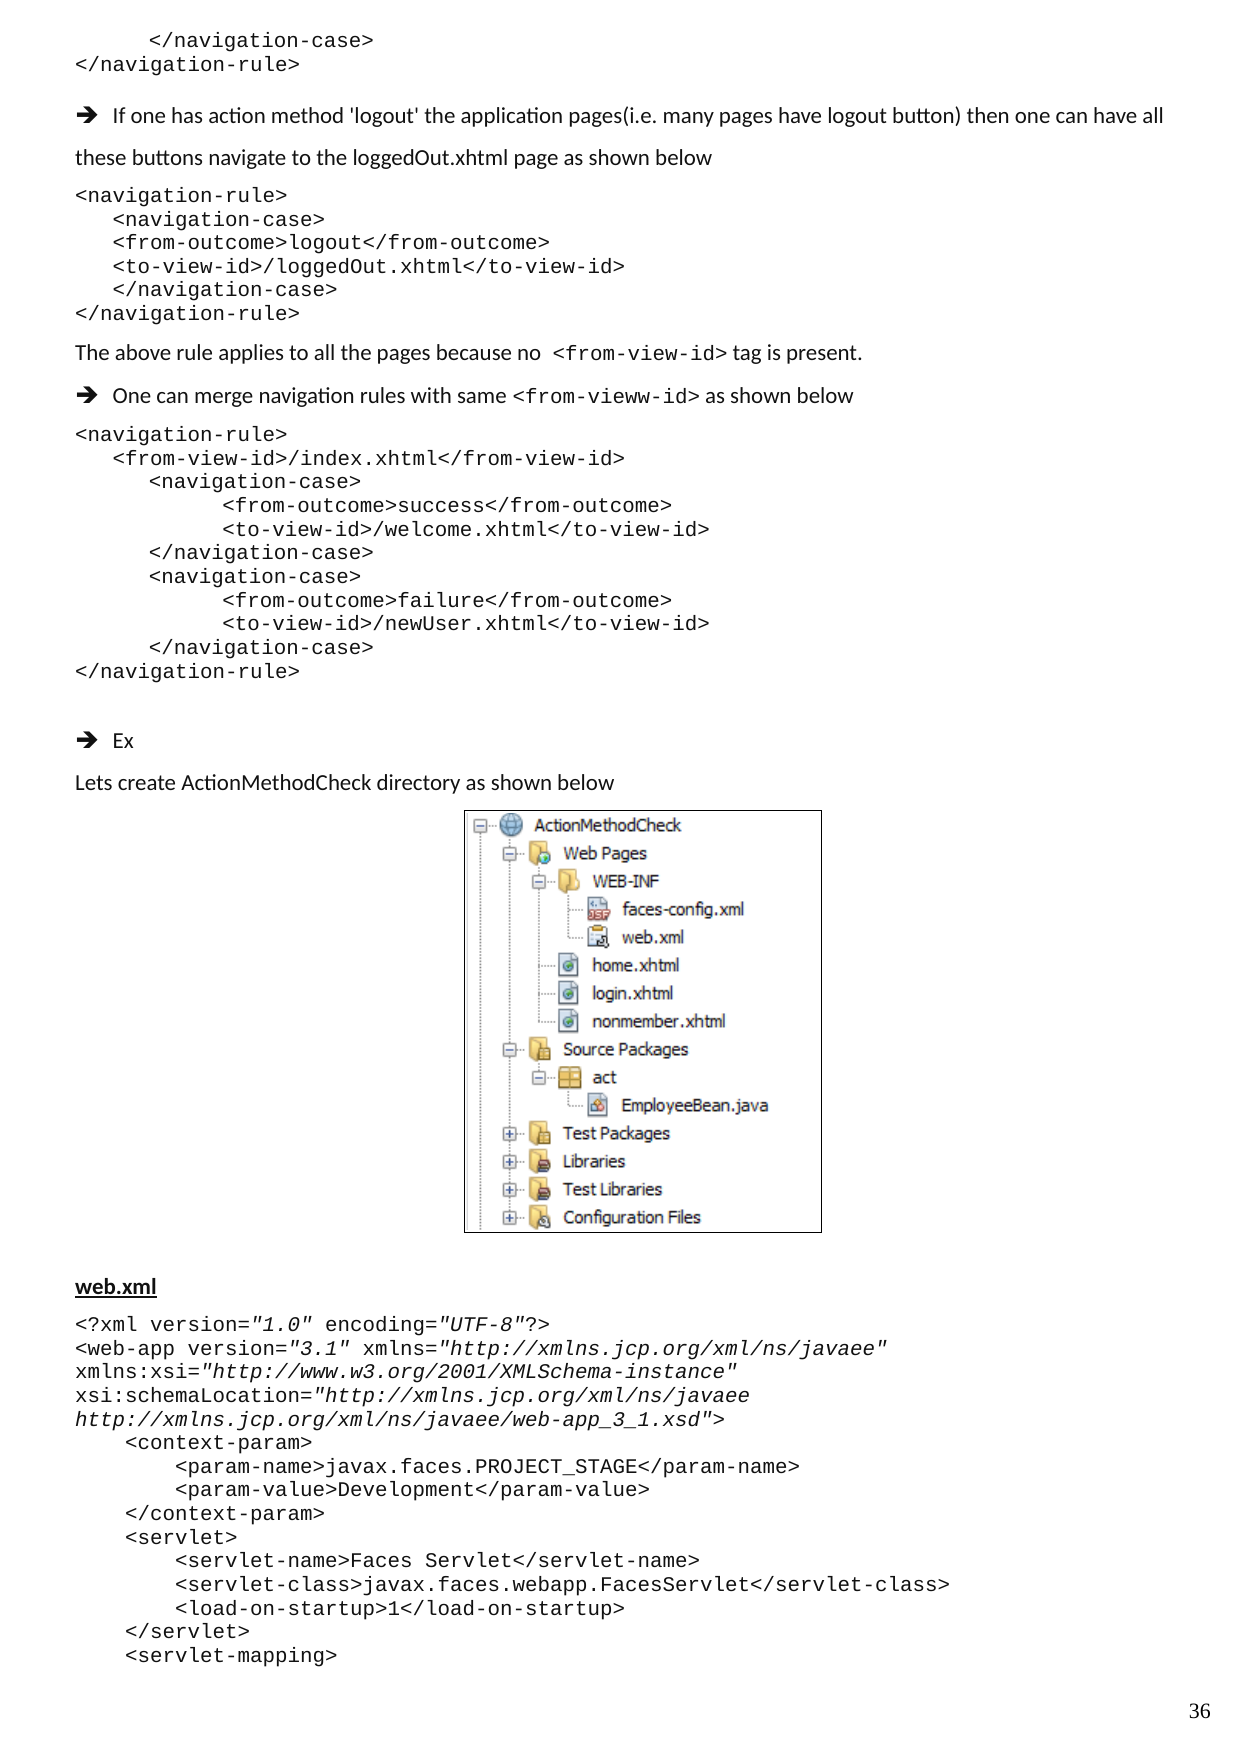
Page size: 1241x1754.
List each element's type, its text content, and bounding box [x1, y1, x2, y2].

text <servlet-class>javax.faces.webapp.FacesServlet</servlet-class> [75, 1574, 1211, 1598]
text <context-param> [75, 1432, 1211, 1456]
text </navigation-rule> [75, 303, 1211, 327]
text </navigation-rule> [75, 661, 1211, 684]
list Lets create ActionMethodCheck directory as shown below [75, 768, 1211, 796]
list Ex [75, 726, 1211, 754]
text <to-view-id>/loggedOut.xhtml</to-view-id> [75, 256, 1211, 279]
text <navigation-case> [75, 208, 1211, 232]
text The above rule applies to all the pages because no <from-view-id> tag is present. [75, 338, 1211, 367]
text </navigation-case> [75, 637, 1211, 661]
text web.xml [75, 1272, 1211, 1300]
text <servlet> [75, 1527, 1211, 1550]
text <web-app version="3.1" xmlns="http://xmlns.jcp.org/xml/ns/javaee" xmlns:xsi="http://www.w3.org/2001/XMLSchema-instance" xsi:schemaLocation="http://xmlns.jcp.org/xml/ns/javaee http://xmlns.jcp.org/xml/ns/javaee/web-app_3_1.xsd"> [75, 1338, 1211, 1432]
text </navigation-case> [75, 279, 1211, 303]
text <from-outcome>logout</from-outcome> [75, 232, 1211, 256]
text </context-param> [75, 1503, 1211, 1527]
text <navigation-rule> [75, 424, 1211, 448]
list <navigation-rule> [75, 185, 1211, 208]
text <param-name>javax.faces.PROJECT_STAGE</param-name> [75, 1456, 1211, 1479]
text <load-on-startup>1</load-on-startup> [75, 1598, 1211, 1621]
text </navigation-case> [75, 542, 1211, 566]
text </servlet> [75, 1621, 1211, 1645]
text <from-outcome>failure</from-outcome> [75, 590, 1211, 613]
list If one has action method 'logout' the application pages(i.e. many pages have logout button) then one can have all these buttons navigate to the loggedOut.xhtml page as shown below [75, 101, 1211, 171]
text </navigation-case> [75, 30, 1211, 54]
text <to-view-id>/welcome.xhtml</to-view-id> [75, 519, 1211, 542]
text <servlet-mapping> [75, 1645, 1211, 1669]
text <?xml version="1.0" encoding="UTF-8"?> [75, 1314, 1211, 1338]
text <navigation-case> [75, 566, 1211, 590]
text <to-view-id>/newUser.xhtml</to-view-id> [75, 613, 1211, 637]
text <from-outcome>success</from-outcome> [75, 495, 1211, 519]
text <from-view-id>/index.xhtml</from-view-id> [75, 448, 1211, 471]
text <navigation-case> [75, 471, 1211, 495]
text </navigation-rule> [75, 54, 1211, 77]
text <servlet-name>Faces Servlet</servlet-name> [75, 1550, 1211, 1574]
list One can merge navigation rules with same <from-vieww-id> as shown below [75, 381, 1211, 410]
text <param-value>Development</param-value> [75, 1479, 1211, 1503]
